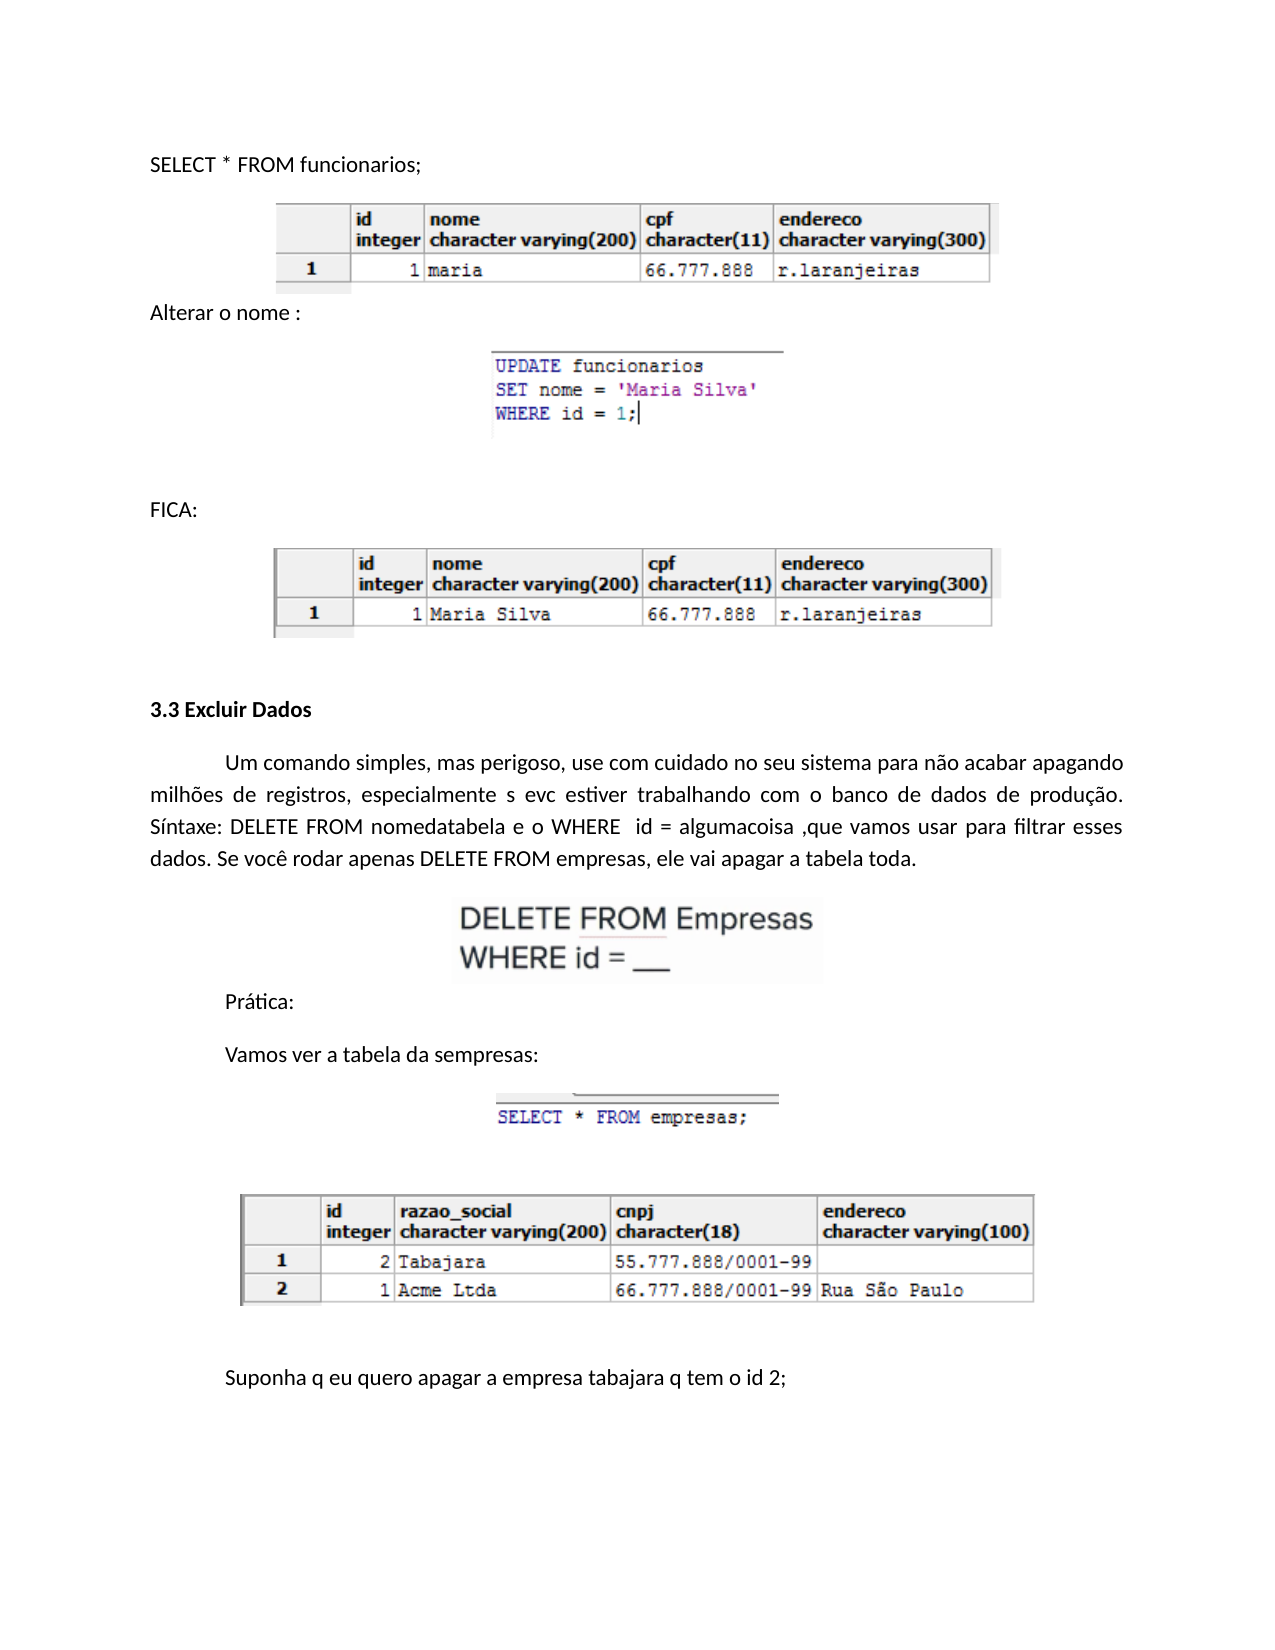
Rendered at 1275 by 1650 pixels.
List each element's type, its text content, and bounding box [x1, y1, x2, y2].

picture [275, 203, 1000, 294]
text 3.3 Excluir Dados [150, 695, 1125, 723]
picture [491, 350, 784, 439]
picture [240, 1194, 1036, 1306]
picture [451, 897, 824, 984]
text SELECT * FROM funcionarios; [150, 150, 1125, 178]
picture [273, 548, 1002, 638]
text Suponha q eu quero apagar a empresa tabajara q tem o id 2; [150, 1363, 1125, 1391]
text Prática: [150, 897, 1125, 1016]
text FICA: [150, 496, 1125, 523]
text Um comando simples, mas perigoso, use com cuidado no seu sistema para não acabar apagando milhões de registros, especialmente s evc estiver trabalhando com o banco de dados de produção. Síntaxe: DELETE FROM nomedatabela e o WHERE id = algumacoisa ,que vamos usar para filtrar esses dados. Se você rodar apenas DELETE FROM empresas, ele vai apagar a tabela toda. [150, 748, 1125, 872]
picture [496, 1093, 779, 1138]
text Vamos ver a tabela da sempresas: [150, 1041, 1125, 1068]
text Alterar o nome : [150, 203, 1125, 326]
